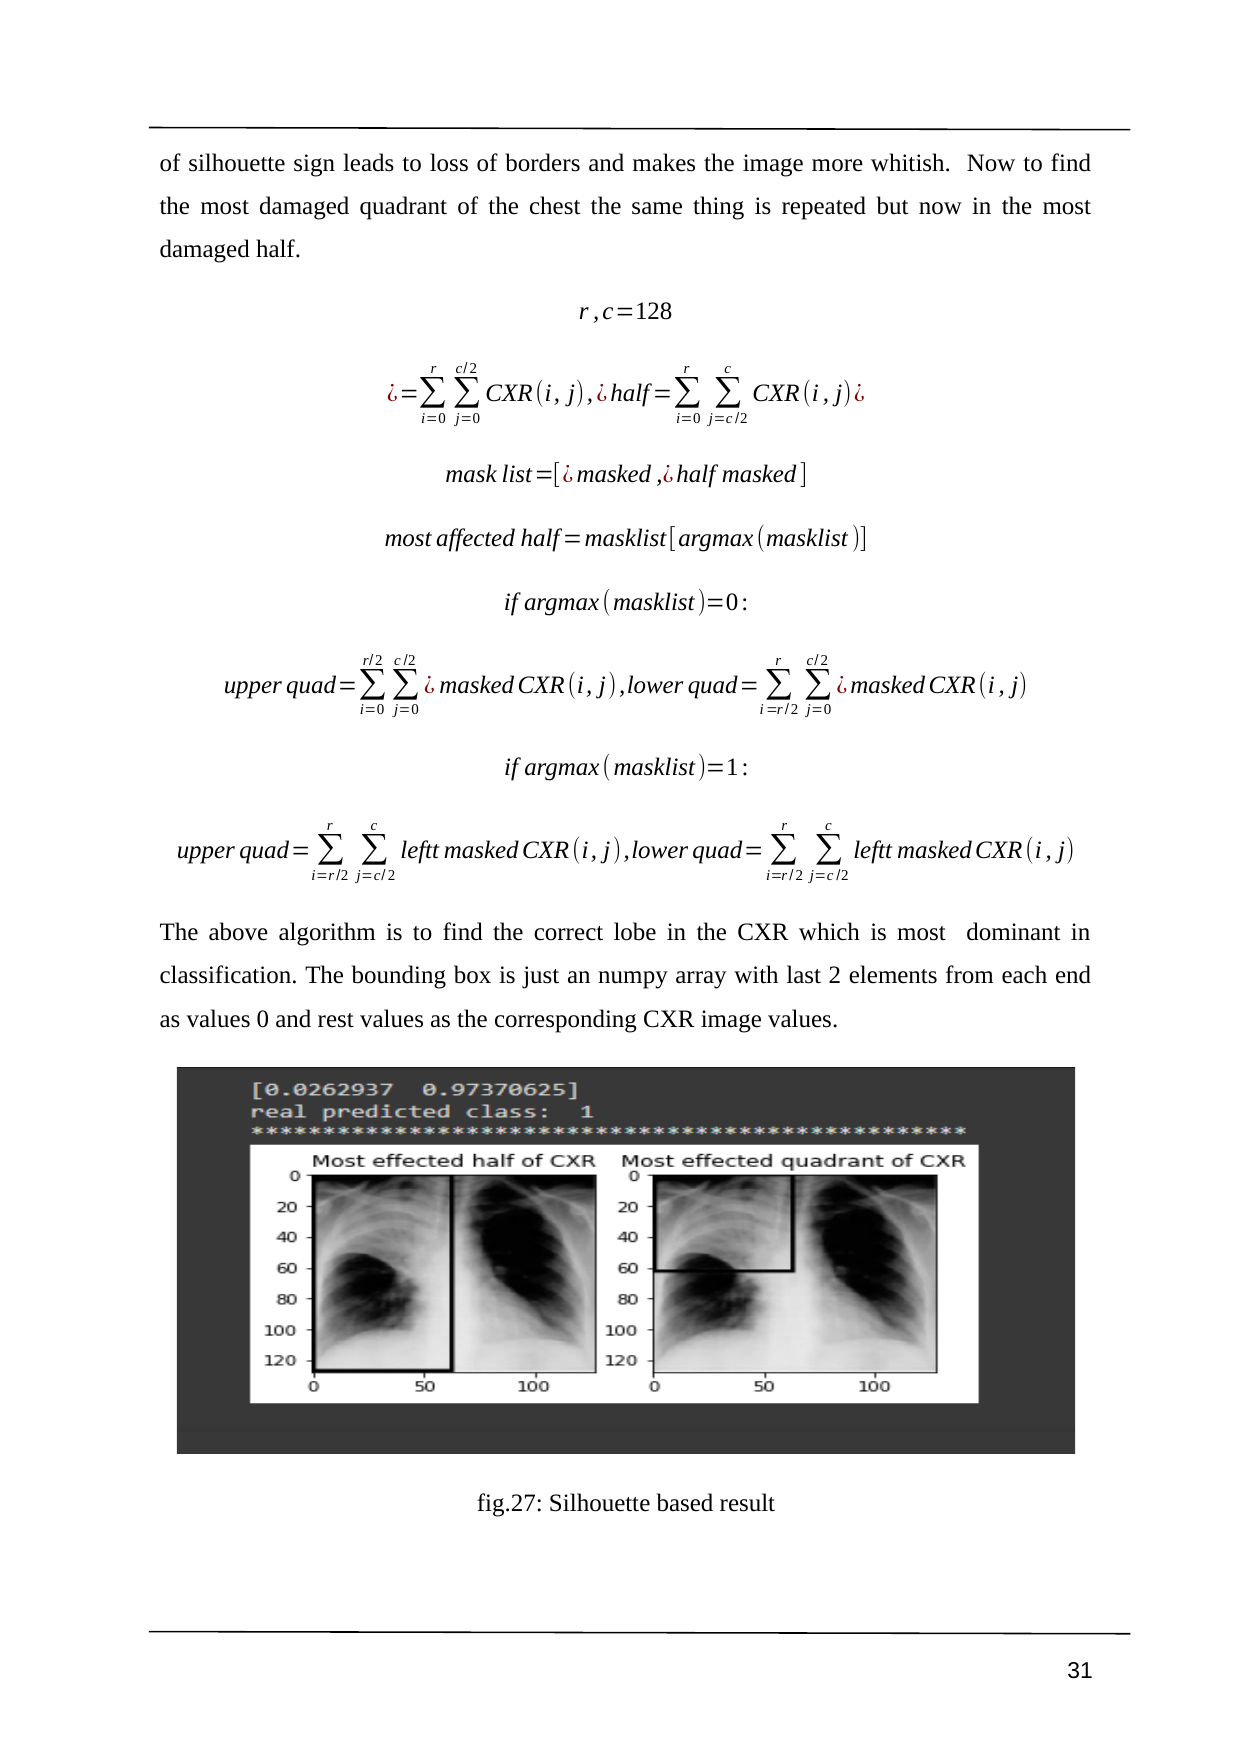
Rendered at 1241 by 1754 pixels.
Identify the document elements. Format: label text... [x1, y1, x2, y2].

text fig.27: Silhouette based result [159, 1488, 1092, 1516]
text of silhouette sign leads to loss of borders and makes the image more whitish. Now to find the most damaged quadrant of the chest the same thing is repeated but now in the most damaged half. [159, 148, 1092, 263]
text The above algorithm is to find the correct lobe in the CXR which is most dominant in classification. The bounding box is just an numpy array with last 2 elements from each end as values 0 and rest values as the corresponding CXR image values. [159, 917, 1092, 1032]
picture [176, 1067, 1075, 1454]
